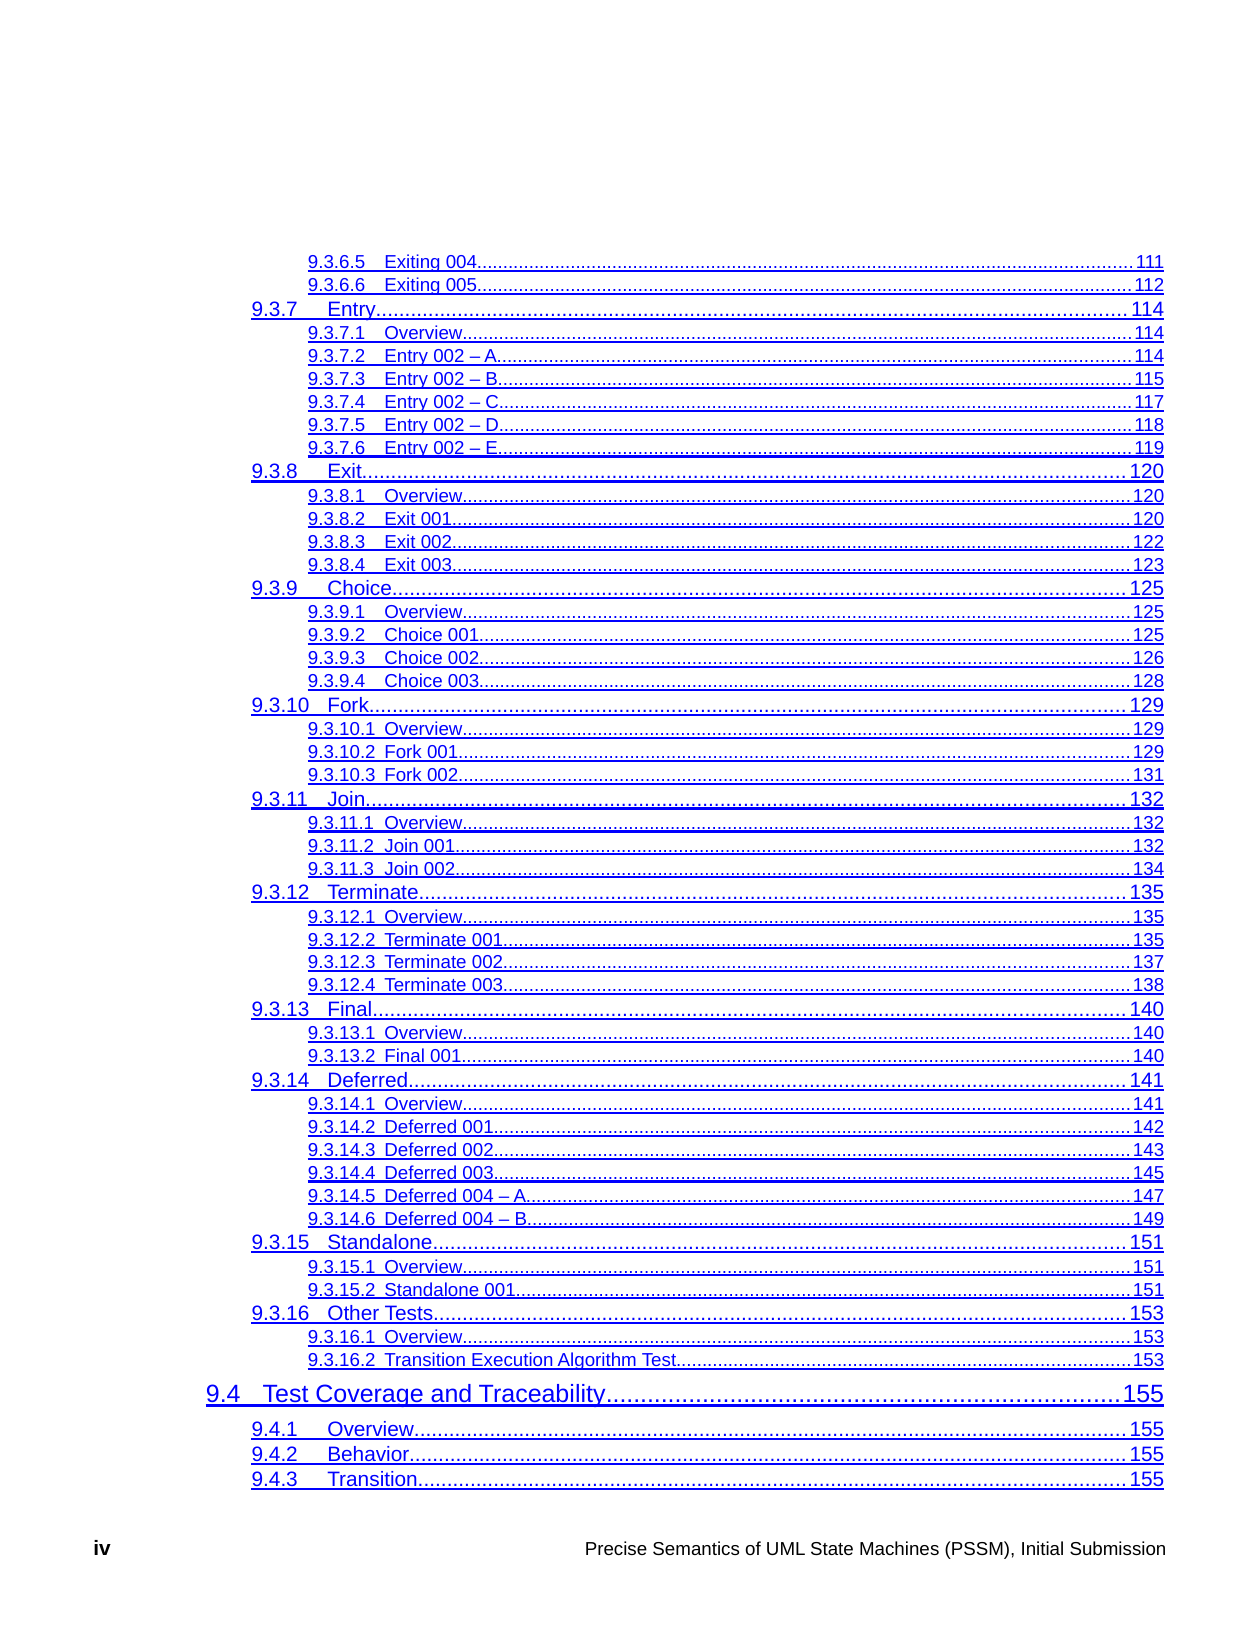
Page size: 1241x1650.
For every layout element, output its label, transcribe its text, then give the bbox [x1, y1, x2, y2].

text 9.3.7.1 Overview 114 [308, 321, 1164, 341]
text 9.3.13.2 Final 001 140 [308, 1044, 1164, 1064]
text 9.3.7.2 Entry 002 – A 114 [308, 344, 1164, 364]
text 9.3.13 Final 140 [251, 996, 1164, 1018]
text 9.3.14 Deferred 141 [251, 1067, 1164, 1089]
text 9.3.16.1 Overview 153 [308, 1325, 1164, 1345]
text 9.3.10.1 Overview 129 [308, 717, 1164, 737]
text 9.4.2 Behavior 155 [251, 1441, 1164, 1463]
text 9.3.9.2 Choice 001 125 [308, 623, 1164, 643]
text 9.3.7 Entry 114 [251, 296, 1164, 318]
text 9.3.8 Exit 120 [251, 458, 1164, 480]
text 9.3.11 Join 132 [251, 785, 1164, 807]
text 9.3.15.1 Overview 151 [308, 1254, 1164, 1274]
text 9.3.6.6 Exiting 005 112 [308, 273, 1164, 293]
text 9.3.12.1 Overview 135 [308, 904, 1164, 924]
text 9.3.14.4 Deferred 003 145 [308, 1160, 1164, 1180]
text 9.3.11.2 Join 001 132 [308, 833, 1164, 853]
text 9.3.7.6 Entry 002 – E 119 [308, 435, 1164, 455]
text 9.3.8.1 Overview 120 [308, 483, 1164, 503]
text 9.3.9.4 Choice 003 128 [308, 669, 1164, 689]
text 9.3.12.2 Terminate 001 135 [308, 927, 1164, 947]
text 9.3.14.3 Deferred 002 143 [308, 1137, 1164, 1158]
text 9.3.9 Choice 125 [251, 575, 1164, 597]
text 9.3.7.5 Entry 002 – D 118 [308, 412, 1164, 433]
text 9.3.8.2 Exit 001 120 [308, 506, 1164, 526]
text 9.3.8.3 Exit 002 122 [308, 529, 1164, 549]
text 9.4.3 Transition 155 [251, 1466, 1164, 1488]
text 9.3.14.1 Overview 141 [308, 1092, 1164, 1112]
text 9.3.10.2 Fork 001 129 [308, 739, 1164, 760]
text 9.4.1 Overview 155 [251, 1416, 1164, 1438]
text 9.3.14.5 Deferred 004 – A 147 [308, 1183, 1164, 1203]
text 9.3.6.5 Exiting 004 111 [308, 250, 1164, 270]
text 9.3.7.4 Entry 002 – C 117 [308, 389, 1164, 410]
text 9.3.9.3 Choice 002 126 [308, 646, 1164, 666]
text 9.3.10.3 Fork 002 131 [308, 762, 1164, 783]
text 9.3.15 Standalone 151 [251, 1229, 1164, 1251]
text 9.3.12 Terminate 135 [251, 879, 1164, 901]
text 9.3.11.1 Overview 132 [308, 810, 1164, 830]
text 9.3.15.2 Standalone 001 151 [308, 1277, 1164, 1297]
text 9.3.13.1 Overview 140 [308, 1021, 1164, 1041]
text 9.3.7.3 Entry 002 – B 115 [308, 367, 1164, 387]
text 9.3.10 Fork 129 [251, 692, 1164, 714]
text 9.3.9.1 Overview 125 [308, 600, 1164, 620]
text 9.4 Test Coverage and Traceability 155 [206, 1379, 1164, 1404]
text 9.3.12.3 Terminate 002 137 [308, 950, 1164, 970]
text 9.3.12.4 Terminate 003 138 [308, 973, 1164, 993]
text 9.3.14.6 Deferred 004 – B 149 [308, 1206, 1164, 1226]
text 9.3.16.2 Transition Execution Algorithm Test 153 [308, 1348, 1164, 1368]
text 9.3.16 Other Tests 153 [251, 1300, 1164, 1322]
text 9.3.11.3 Join 002 134 [308, 856, 1164, 876]
text 9.3.14.2 Deferred 001 142 [308, 1114, 1164, 1135]
text 9.3.8.4 Exit 003 123 [308, 552, 1164, 572]
